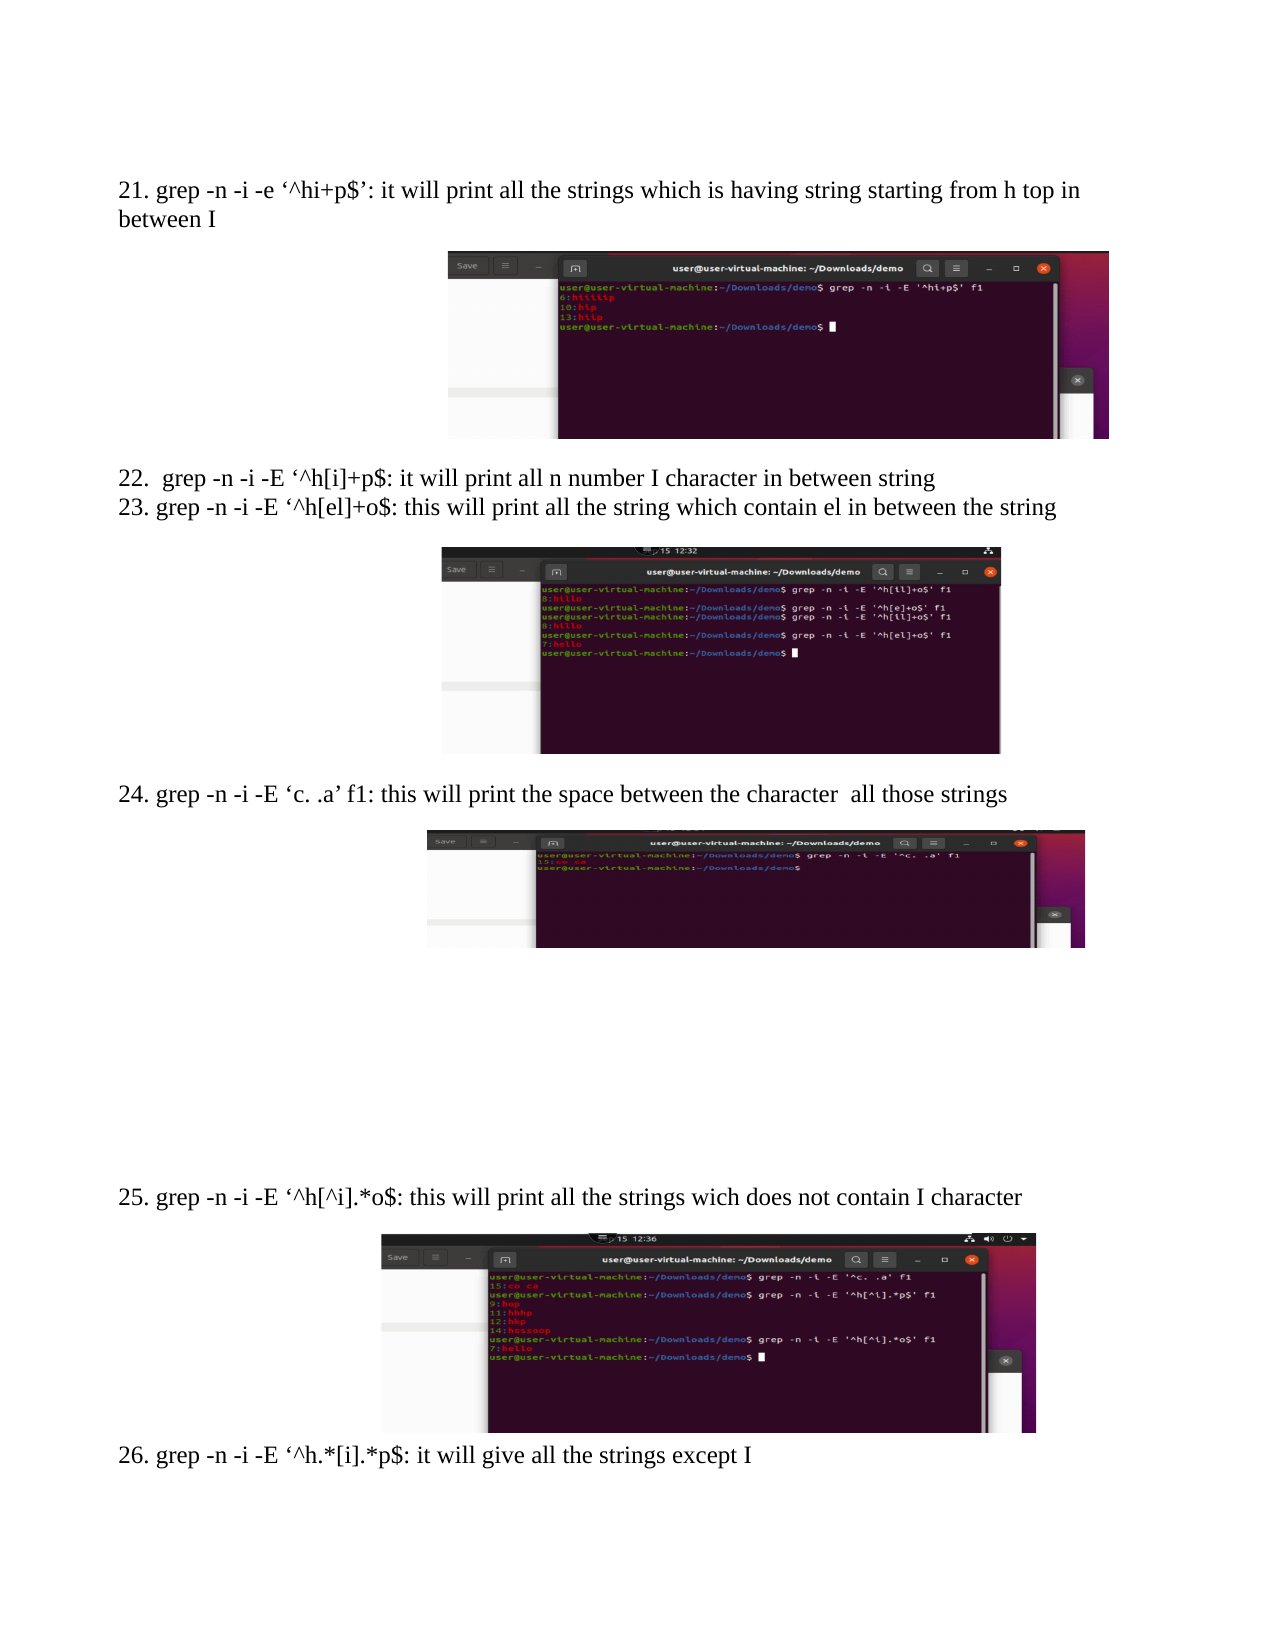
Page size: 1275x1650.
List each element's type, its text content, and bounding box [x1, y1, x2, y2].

text 23. grep -n -i -E ‘^h[el]+o$: this will print all the string which contain el in between the string [118, 492, 1157, 521]
picture [427, 830, 1085, 948]
picture [447, 251, 1109, 439]
text 21. grep -n -i -e ‘^hi+p$’: it will print all the strings which is having string starting from h top in between I [118, 176, 1157, 233]
picture [381, 1233, 1037, 1433]
text 25. grep -n -i -E ‘^h[^i].*o$: this will print all the strings wich does not contain I character [118, 1182, 1157, 1211]
text 26. grep -n -i -E ‘^h.*[i].*p$: it will give all the strings except I [118, 1441, 1157, 1469]
text 24. grep -n -i -E ‘c. .a’ f1: this will print the space between the character all those strings [118, 779, 1157, 808]
picture [441, 547, 1002, 754]
text 22. grep -n -i -E ‘^h[i]+p$: it will print all n number I character in between string [118, 463, 1157, 492]
